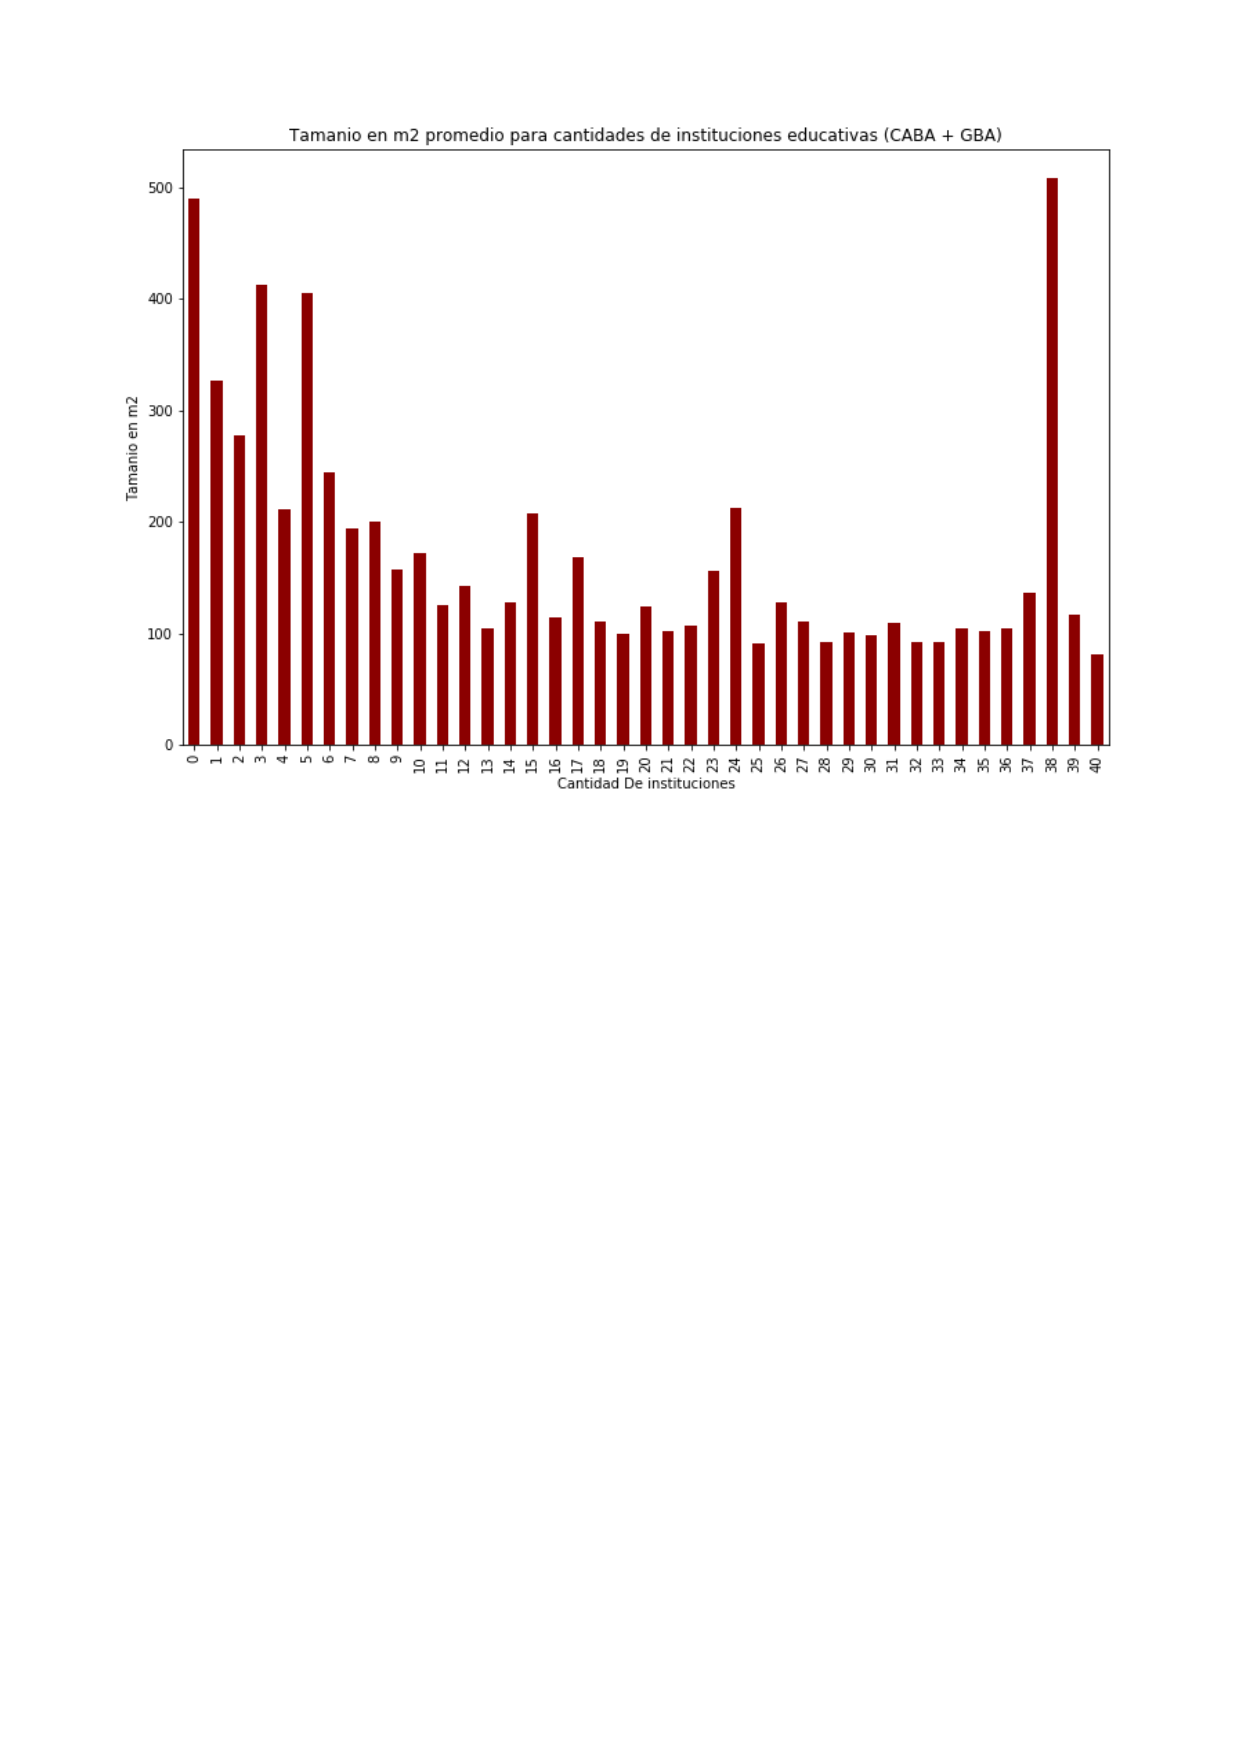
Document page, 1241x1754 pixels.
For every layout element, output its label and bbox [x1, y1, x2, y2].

picture [118, 118, 1123, 801]
